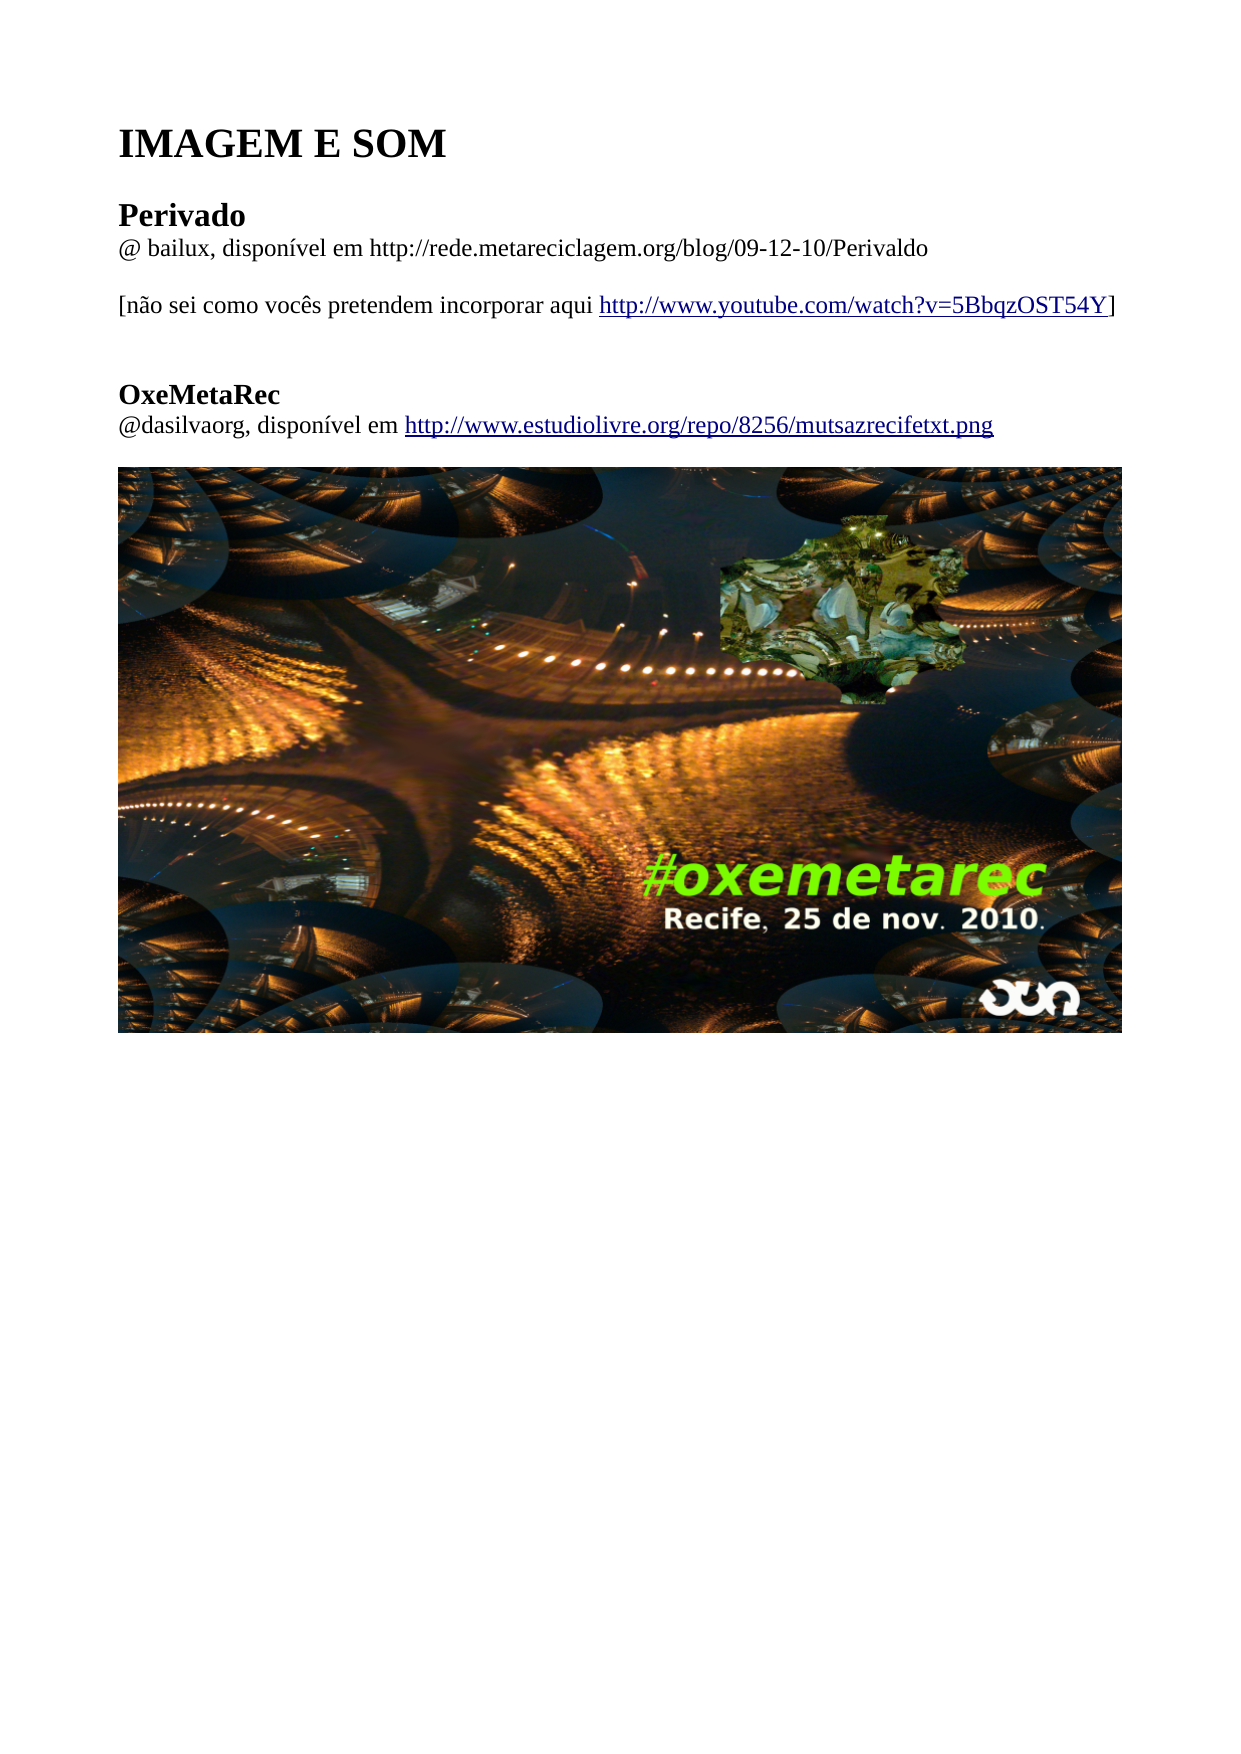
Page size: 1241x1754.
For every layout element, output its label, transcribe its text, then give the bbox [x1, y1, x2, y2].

text @dasilvaorg, disponível em http://www.estudiolivre.org/repo/8256/mutsazrecifetxt.png [118, 410, 1122, 439]
text @ bailux, disponível em http://rede.metareciclagem.org/blog/09-12-10/Perivaldo [118, 233, 1122, 262]
text IMAGEM E SOM [118, 118, 1122, 166]
text [não sei como vocês pretendem incorporar aqui http://www.youtube.com/watch?v=5BbqzOST54Y] [118, 291, 1122, 319]
text Perivado [118, 195, 1122, 233]
text OxeMetaRec [118, 377, 1122, 410]
picture [118, 467, 1122, 1033]
